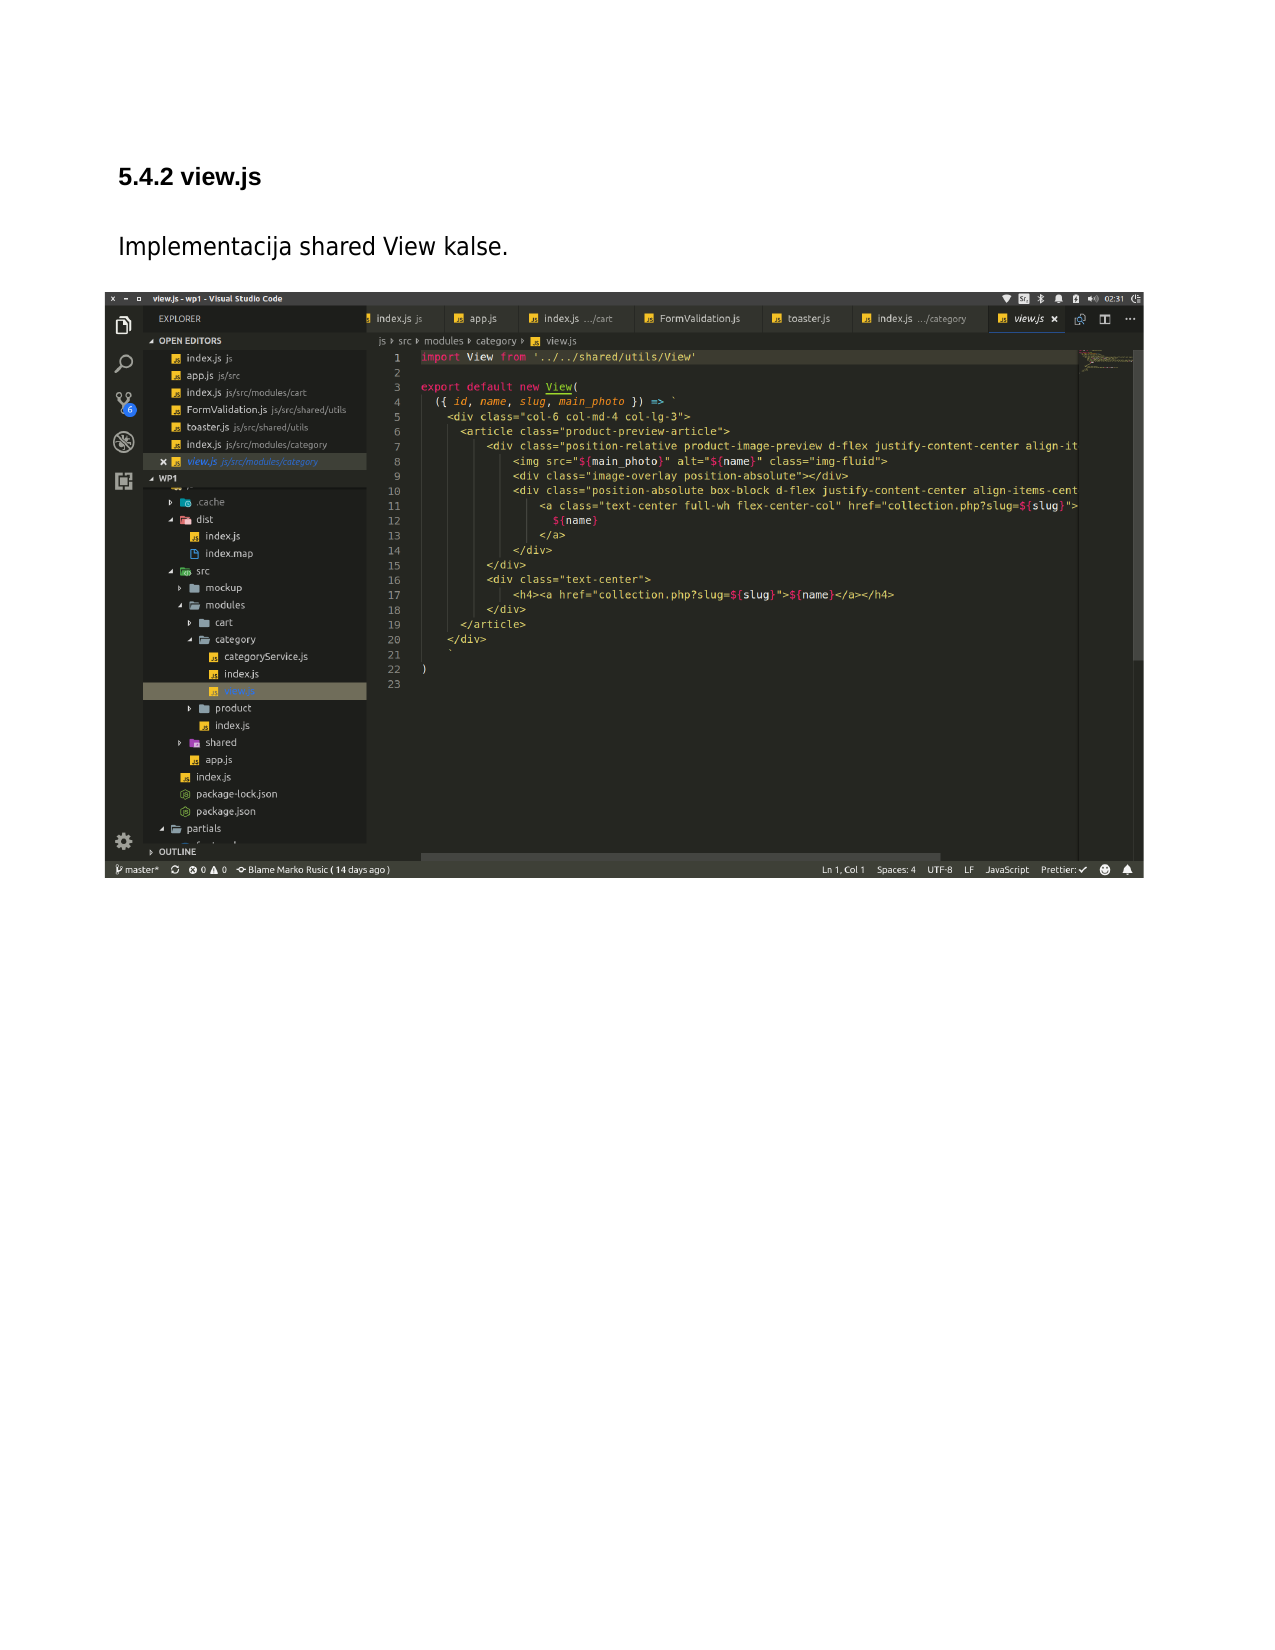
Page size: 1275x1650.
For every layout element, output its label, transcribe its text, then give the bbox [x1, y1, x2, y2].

text Implementacija shared View kalse. [118, 232, 1157, 261]
subtitle 5.4.2 view.js [118, 162, 1157, 191]
picture [104, 292, 1144, 878]
